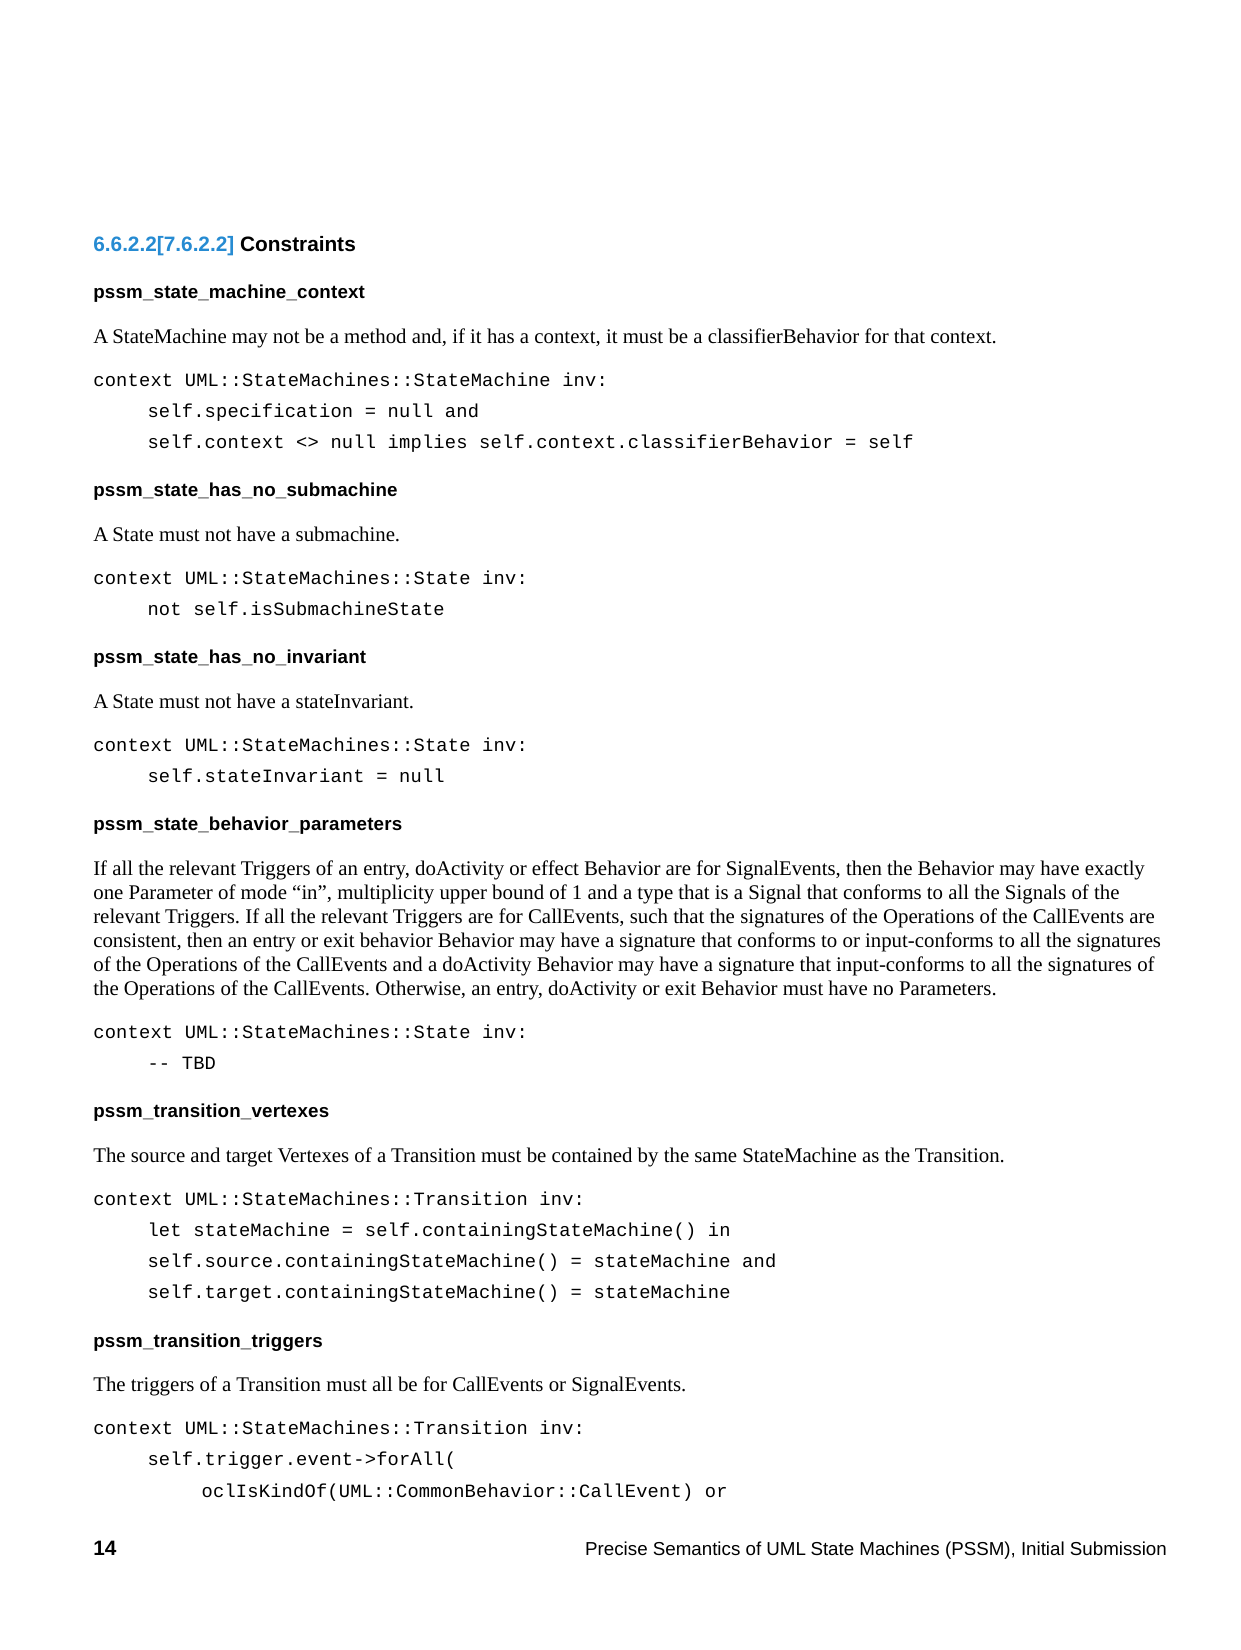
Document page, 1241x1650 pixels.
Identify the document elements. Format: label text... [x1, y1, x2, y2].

text self.target.containingStateMachine() = stateMachine [93, 1282, 1164, 1304]
subtitle pssm_state_has_no_submachine [93, 479, 1164, 501]
text A State must not have a submachine. [93, 522, 1164, 546]
subtitle pssm_transition_vertexes [93, 1100, 1164, 1122]
subtitle pssm_state_has_no_invariant [93, 646, 1164, 668]
text self.context <> null implies self.context.classifierBehavior = self [93, 431, 1164, 454]
text oclIsKindOf(UML::CommonBehavior::CallEvent) or [93, 1480, 1164, 1503]
text context UML::StateMachines::StateMachine inv: [93, 369, 1164, 392]
subtitle pssm_state_behavior_parameters [93, 813, 1164, 834]
text self.source.containingStateMachine() = stateMachine and [93, 1250, 1164, 1273]
text If all the relevant Triggers of an entry, doActivity or effect Behavior are for SignalEvents, then the Behavior may have exactly one Parameter of mode “in”, multiplicity upper bound of 1 and a type that is a Signal that conforms to all the Signals of the relevant Triggers. If all the relevant Triggers are for CallEvents, such that the signatures of the Operations of the CallEvents are consistent, then an entry or exit behavior Behavior may have a signature that conforms to or input-conforms to all the signatures of the Operations of the CallEvents and a doActivity Behavior may have a signature that input-conforms to all the signatures of the Operations of the CallEvents. Otherwise, an entry, doActivity or exit Behavior must have no Parameters. [93, 856, 1164, 1000]
text The source and target Vertexes of a Transition must be contained by the same StateMachine as the Transition. [93, 1143, 1164, 1167]
text context UML::StateMachines::State inv: [93, 734, 1164, 757]
text self.trigger.event->forAll( [93, 1448, 1164, 1471]
text not self.isSubmachineState [93, 598, 1164, 621]
text self.stateInvariant = null [93, 765, 1164, 788]
text context UML::StateMachines::Transition inv: [93, 1188, 1164, 1211]
text A State must not have a stateInvariant. [93, 689, 1164, 713]
subtitle Constraints [93, 231, 1164, 256]
text The triggers of a Transition must all be for CallEvents or SignalEvents. [93, 1372, 1164, 1396]
subtitle pssm_state_machine_context [93, 281, 1164, 303]
text let stateMachine = self.containingStateMachine() in [93, 1219, 1164, 1242]
text self.specification = null and [93, 400, 1164, 423]
text context UML::StateMachines::State inv: [93, 567, 1164, 590]
text context UML::StateMachines::State inv: [93, 1021, 1164, 1044]
text context UML::StateMachines::Transition inv: [93, 1417, 1164, 1440]
text A StateMachine may not be a method and, if it has a context, it must be a classifierBehavior for that context. [93, 324, 1164, 348]
subtitle pssm_transition_triggers [93, 1329, 1164, 1351]
text -- TBD [93, 1052, 1164, 1075]
